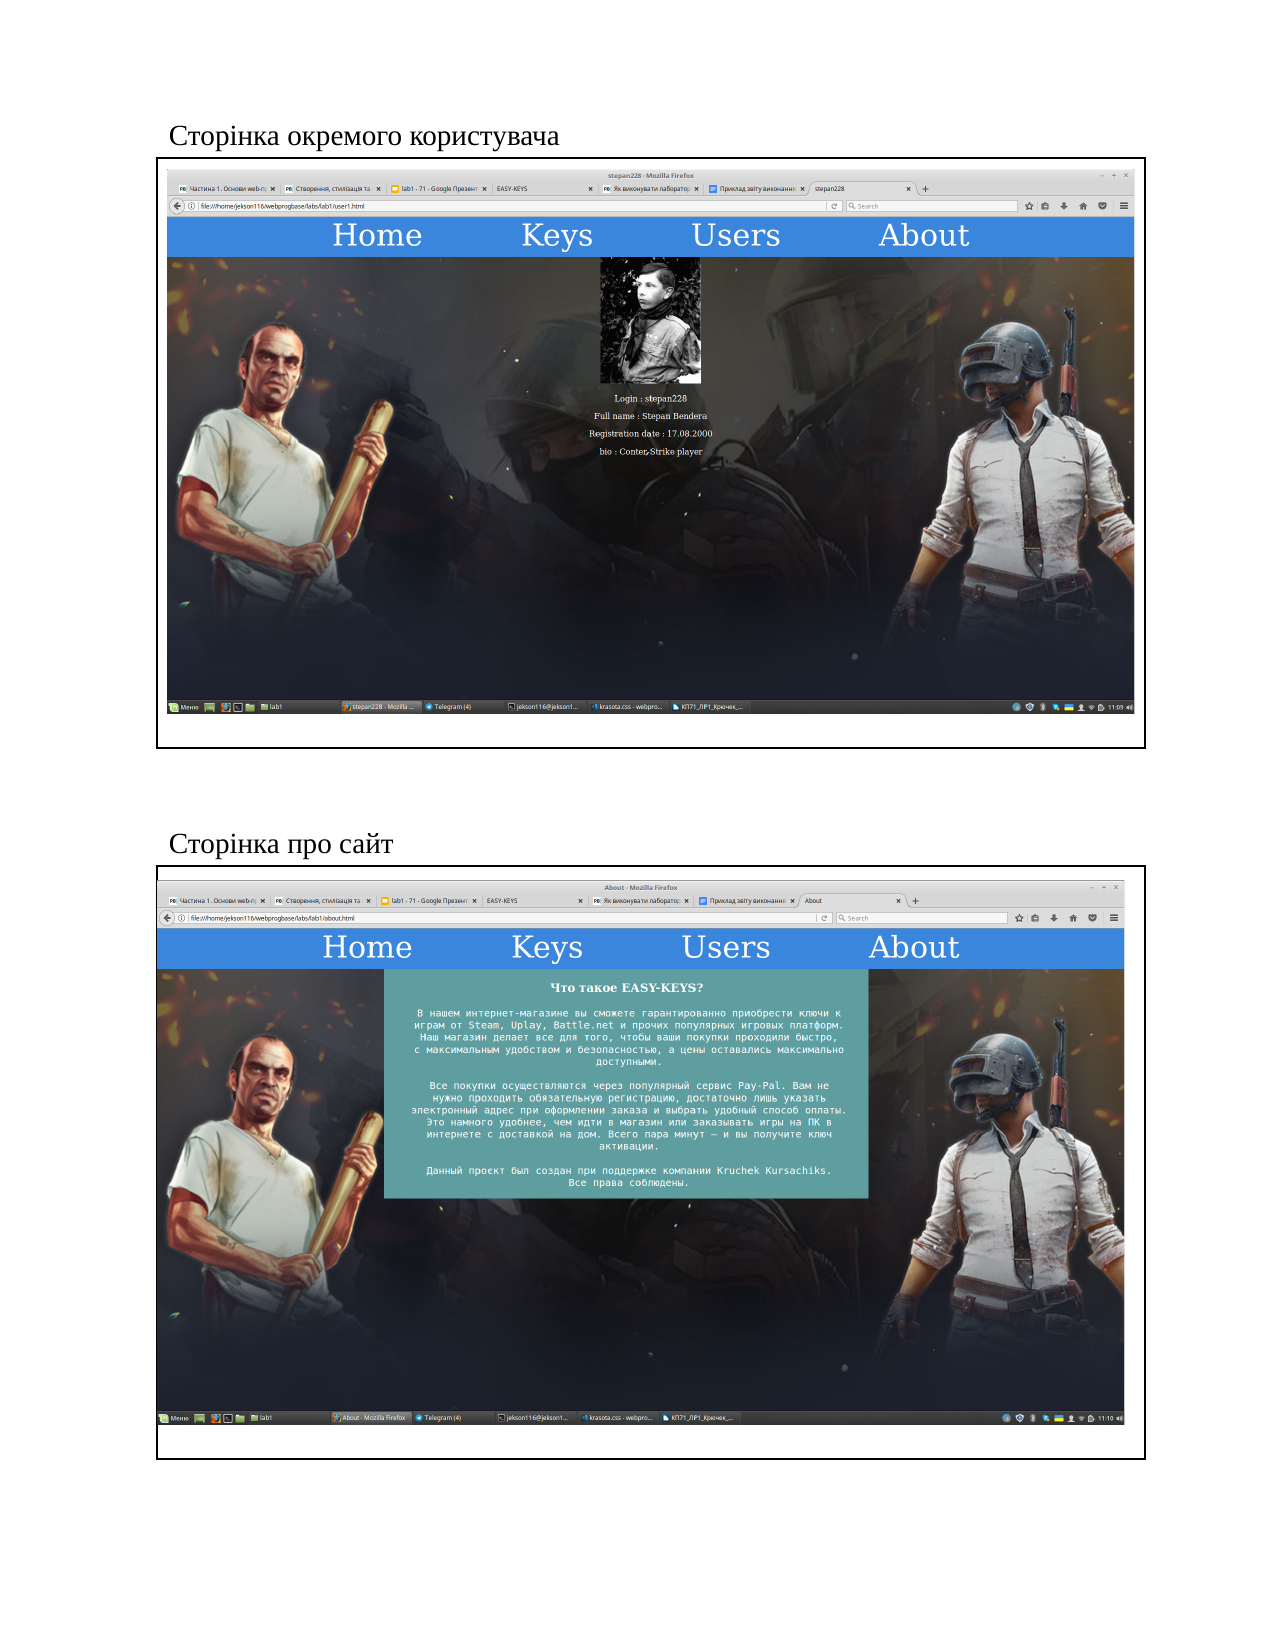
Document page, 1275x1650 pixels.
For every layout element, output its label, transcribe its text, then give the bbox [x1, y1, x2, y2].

picture [157, 880, 1125, 1425]
picture [167, 169, 1135, 714]
text Сторінка окремого користувача [169, 118, 1157, 152]
table_header [158, 159, 1144, 747]
text Сторінка про сайт [169, 826, 1157, 860]
table_header [158, 867, 1144, 1458]
